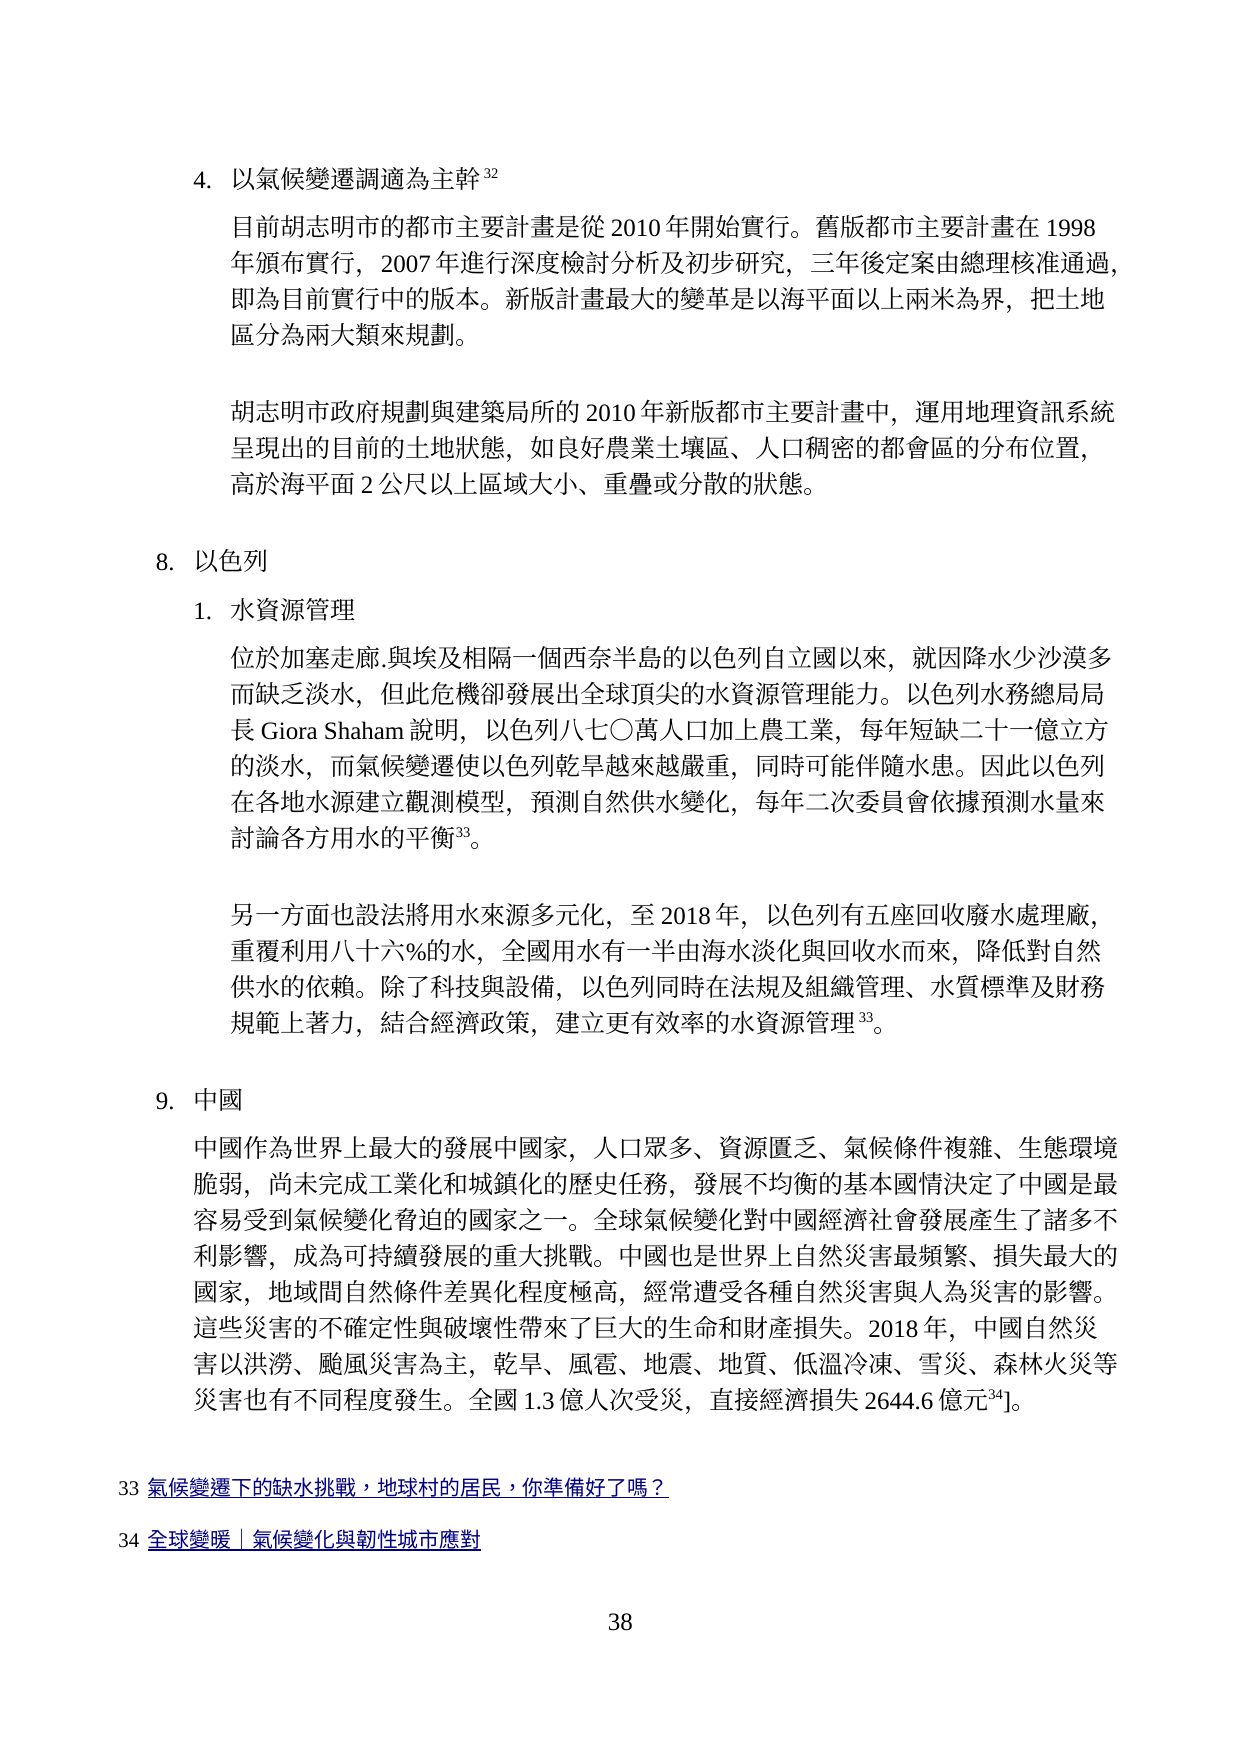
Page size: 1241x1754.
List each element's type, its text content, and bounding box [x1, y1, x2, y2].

list 水資源管理 [193, 590, 1122, 626]
list 以氣候變遷調適為主幹32 [193, 159, 1122, 195]
list 目前胡志明市的都市主要計畫是從2010年開始實行。舊版都市主要計畫在1998年頒布實行，2007年進行深度檢討分析及初步研究，三年後定案由總理核准通過，即為目前實行中的版本。新版計畫最大的變革是以海平面以上兩米為界，把土地區分為兩大類來規劃。 [193, 208, 1122, 380]
list 位於加塞走廊.與埃及相隔一個西奈半島的以色列自立國以來，就因降水少沙漠多而缺乏淡水，但此危機卻發展出全球頂尖的水資源管理能力。以色列水務總局局長Giora Shaham說明，以色列八七○萬人口加上農工業，每年短缺二十一億立方的淡水，而氣候變遷使以色列乾旱越來越嚴重，同時可能伴隨水患。因此以色列在各地水源建立觀測模型，預測自然供水變化，每年二次委員會依據預測水量來討論各方用水的平衡。 [193, 639, 1122, 883]
list [268, 118, 1122, 147]
list 全球變暖｜氣候變化與韌性城市應對 [118, 1525, 1122, 1578]
list 胡志明市政府規劃與建築局所的2010年新版都市主要計畫中，運用地理資訊系統呈現出的目前的土地狀態，如良好農業土壤區、人口稠密的都會區的分布位置，高於海平面2公尺以上區域大小、重疊或分散的狀態。 [193, 393, 1122, 529]
list 以色列 [156, 542, 1122, 578]
list 中國作為世界上最大的發展中國家，人口眾多、資源匱乏、氣候條件複雜、生態環境脆弱，尚未完成工業化和城鎮化的歷史任務，發展不均衡的基本國情決定了中國是最容易受到氣候變化脅迫的國家之一。全球氣候變化對中國經濟社會發展產生了諸多不利影響，成為可持續發展的重大挑戰。中國也是世界上自然災害最頻繁、損失最大的國家，地域間自然條件差異化程度極高，經常遭受各種自然災害與人為災害的影響。這些災害的不確定性與破壞性帶來了巨大的生命和財產損失。2018年，中國自然災害以洪澇、颱風災害為主，乾旱、風雹、地震、地質、低溫冷凍、雪災、森林火災等災害也有不同程度發生。全國1.3億人次受災，直接經濟損失2644.6億元]。 [156, 1129, 1122, 1445]
list 另一方面也設法將用水來源多元化，至2018年，以色列有五座回收廢水處理廠，重覆利用八十六%的水，全國用水有一半由海水淡化與回收水而來，降低對自然供水的依賴。除了科技與設備，以色列同時在法規及組織管理、水質標準及財務規範上著力，結合經濟政策，建立更有效率的水資源管理33。 [193, 896, 1122, 1068]
list 氣候變遷下的缺水挑戰，地球村的居民，你準備好了嗎？ [118, 1473, 1122, 1525]
list 中國 [156, 1081, 1122, 1117]
